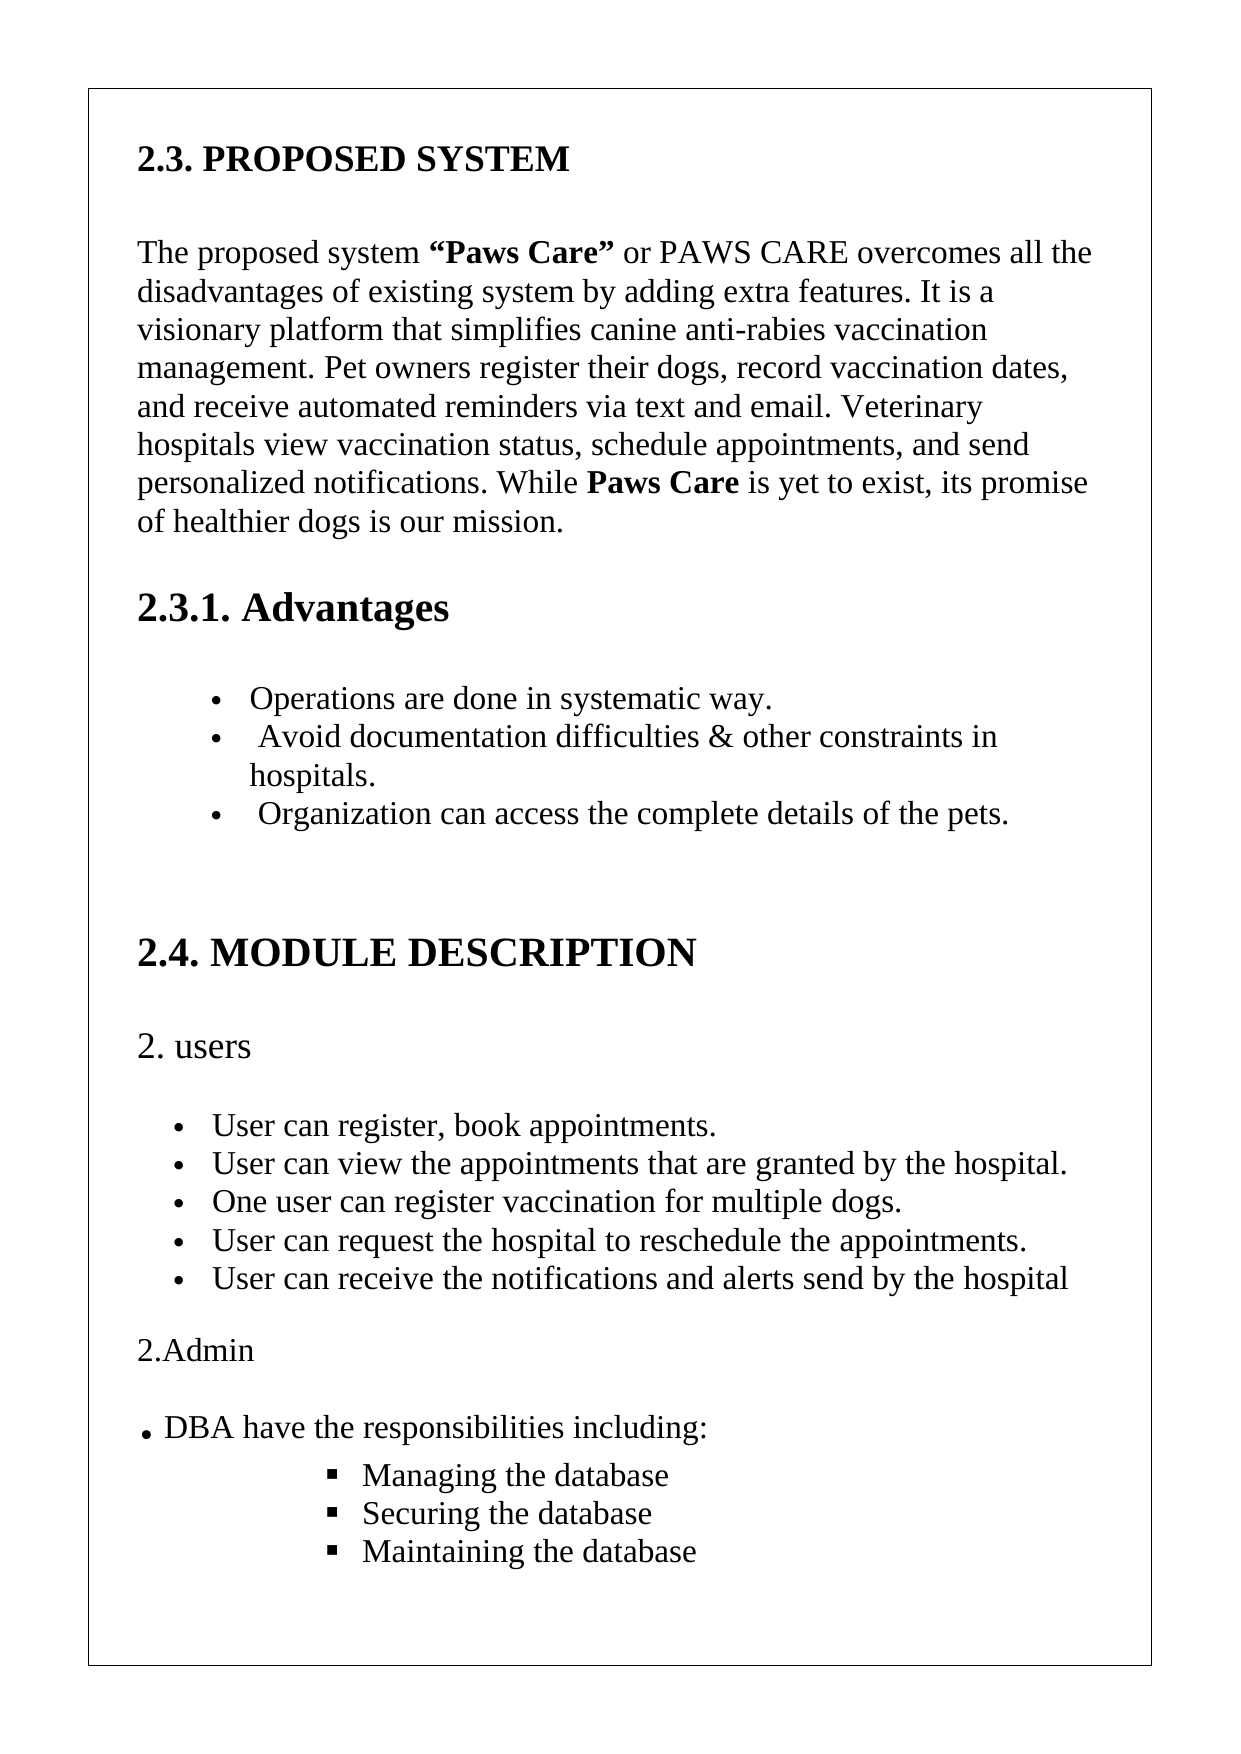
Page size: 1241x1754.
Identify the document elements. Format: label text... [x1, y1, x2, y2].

list User can register, book appointments. [174, 1105, 1103, 1143]
list One user can register vaccination for multiple dogs. [174, 1181, 1103, 1220]
text 2.Admin [137, 1331, 1103, 1369]
list User can receive the notifications and alerts send by the hospital [174, 1258, 1103, 1296]
text 2.3.1. Advantages [137, 582, 1103, 630]
text 2.3. PROPOSED SYSTEM [137, 137, 1103, 180]
list Maintaining the database [324, 1532, 1103, 1570]
text . DBA have the responsibilities including: [137, 1369, 1103, 1455]
list Securing the database [324, 1493, 1103, 1532]
text 2.4. MODULE DESCRIPTION [137, 927, 1103, 975]
text The proposed system “Paws Care” or PAWS CARE overcomes all the disadvantages of existing system by adding extra features. It is a visionary platform that simplifies canine anti-rabies vaccination management. Pet owners register their dogs, record vaccination dates, and receive automated reminders via text and email. Veterinary hospitals view vaccination status, schedule appointments, and send personalized notifications. While Paws Care is yet to exist, its promise of healthier dogs is our mission. [137, 233, 1103, 539]
list User can request the hospital to reschedule the appointments. [174, 1220, 1103, 1258]
list Avoid documentation difficulties & other constraints in hospitals. [212, 717, 1103, 793]
list Managing the database [324, 1455, 1103, 1493]
list Organization can access the complete details of the pets. [212, 793, 1103, 832]
text 2. users [137, 1023, 1103, 1066]
list User can view the appointments that are granted by the hospital. [174, 1143, 1103, 1181]
list Operations are done in systematic way. [212, 678, 1103, 717]
